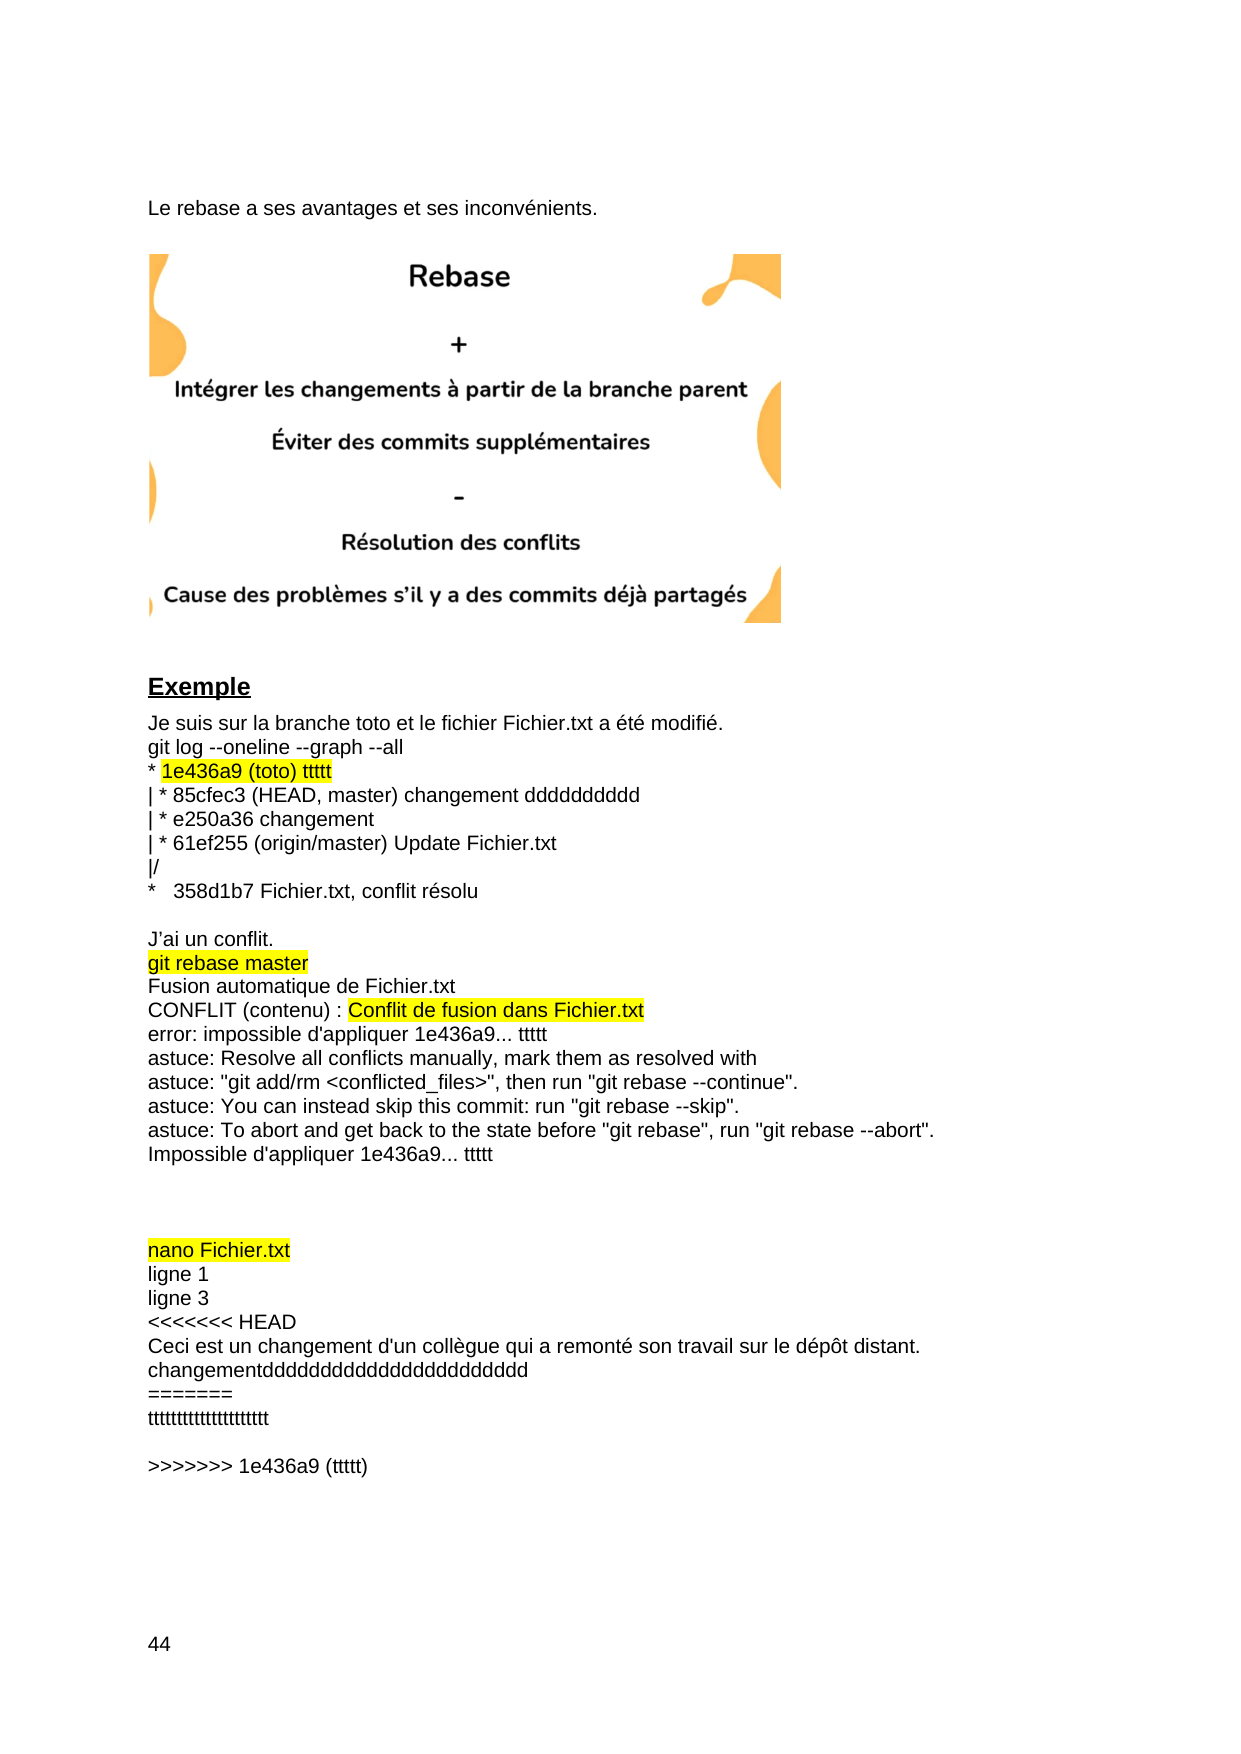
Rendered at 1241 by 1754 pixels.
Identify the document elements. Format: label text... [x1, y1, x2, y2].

text git rebase master [148, 950, 1093, 974]
text ligne 1 [148, 1262, 1093, 1286]
text Je suis sur la branche toto et le fichier Fichier.txt a été modifié. [148, 711, 1093, 735]
text Ceci est un changement d'un collègue qui a remonté son travail sur le dépôt distant. [148, 1334, 1093, 1358]
text >>>>>>> 1e436a9 (ttttt) [148, 1453, 1093, 1477]
text | * 85cfec3 (HEAD, master) changement dddddddddd [148, 783, 1093, 807]
text astuce: Resolve all conflicts manually, mark them as resolved with [148, 1046, 1093, 1070]
text <<<<<<< HEAD [148, 1310, 1093, 1334]
text |/ [148, 854, 1093, 878]
text Impossible d'appliquer 1e436a9... ttttt [148, 1142, 1093, 1166]
text Le rebase a ses avantages et ses inconvénients. [148, 196, 1093, 219]
text git log --oneline --graph --all [148, 735, 1093, 759]
text ======= [148, 1382, 1093, 1406]
text * 1e436a9 (toto) ttttt [148, 759, 1093, 783]
text Fusion automatique de Fichier.txt [148, 974, 1093, 998]
text | * e250a36 changement [148, 807, 1093, 831]
text * 358d1b7 Fichier.txt, conflit résolu [148, 878, 1093, 902]
picture [149, 254, 781, 623]
text J’ai un conflit. [148, 926, 1093, 950]
text CONFLIT (contenu) : Conflit de fusion dans Fichier.txt [148, 998, 1093, 1022]
text ttttttttttttttttttttt [148, 1406, 1093, 1429]
subtitle Exemple [148, 672, 1093, 700]
text changementddddddddddddddddddddddd [148, 1358, 1093, 1382]
text astuce: To abort and get back to the state before "git rebase", run "git rebase --abort". [148, 1118, 1093, 1142]
text astuce: You can instead skip this commit: run "git rebase --skip". [148, 1094, 1093, 1118]
text nano Fichier.txt [148, 1238, 1093, 1262]
text | * 61ef255 (origin/master) Update Fichier.txt [148, 831, 1093, 854]
text ligne 3 [148, 1286, 1093, 1310]
text astuce: "git add/rm <conflicted_files>", then run "git rebase --continue". [148, 1070, 1093, 1094]
text error: impossible d'appliquer 1e436a9... ttttt [148, 1022, 1093, 1046]
